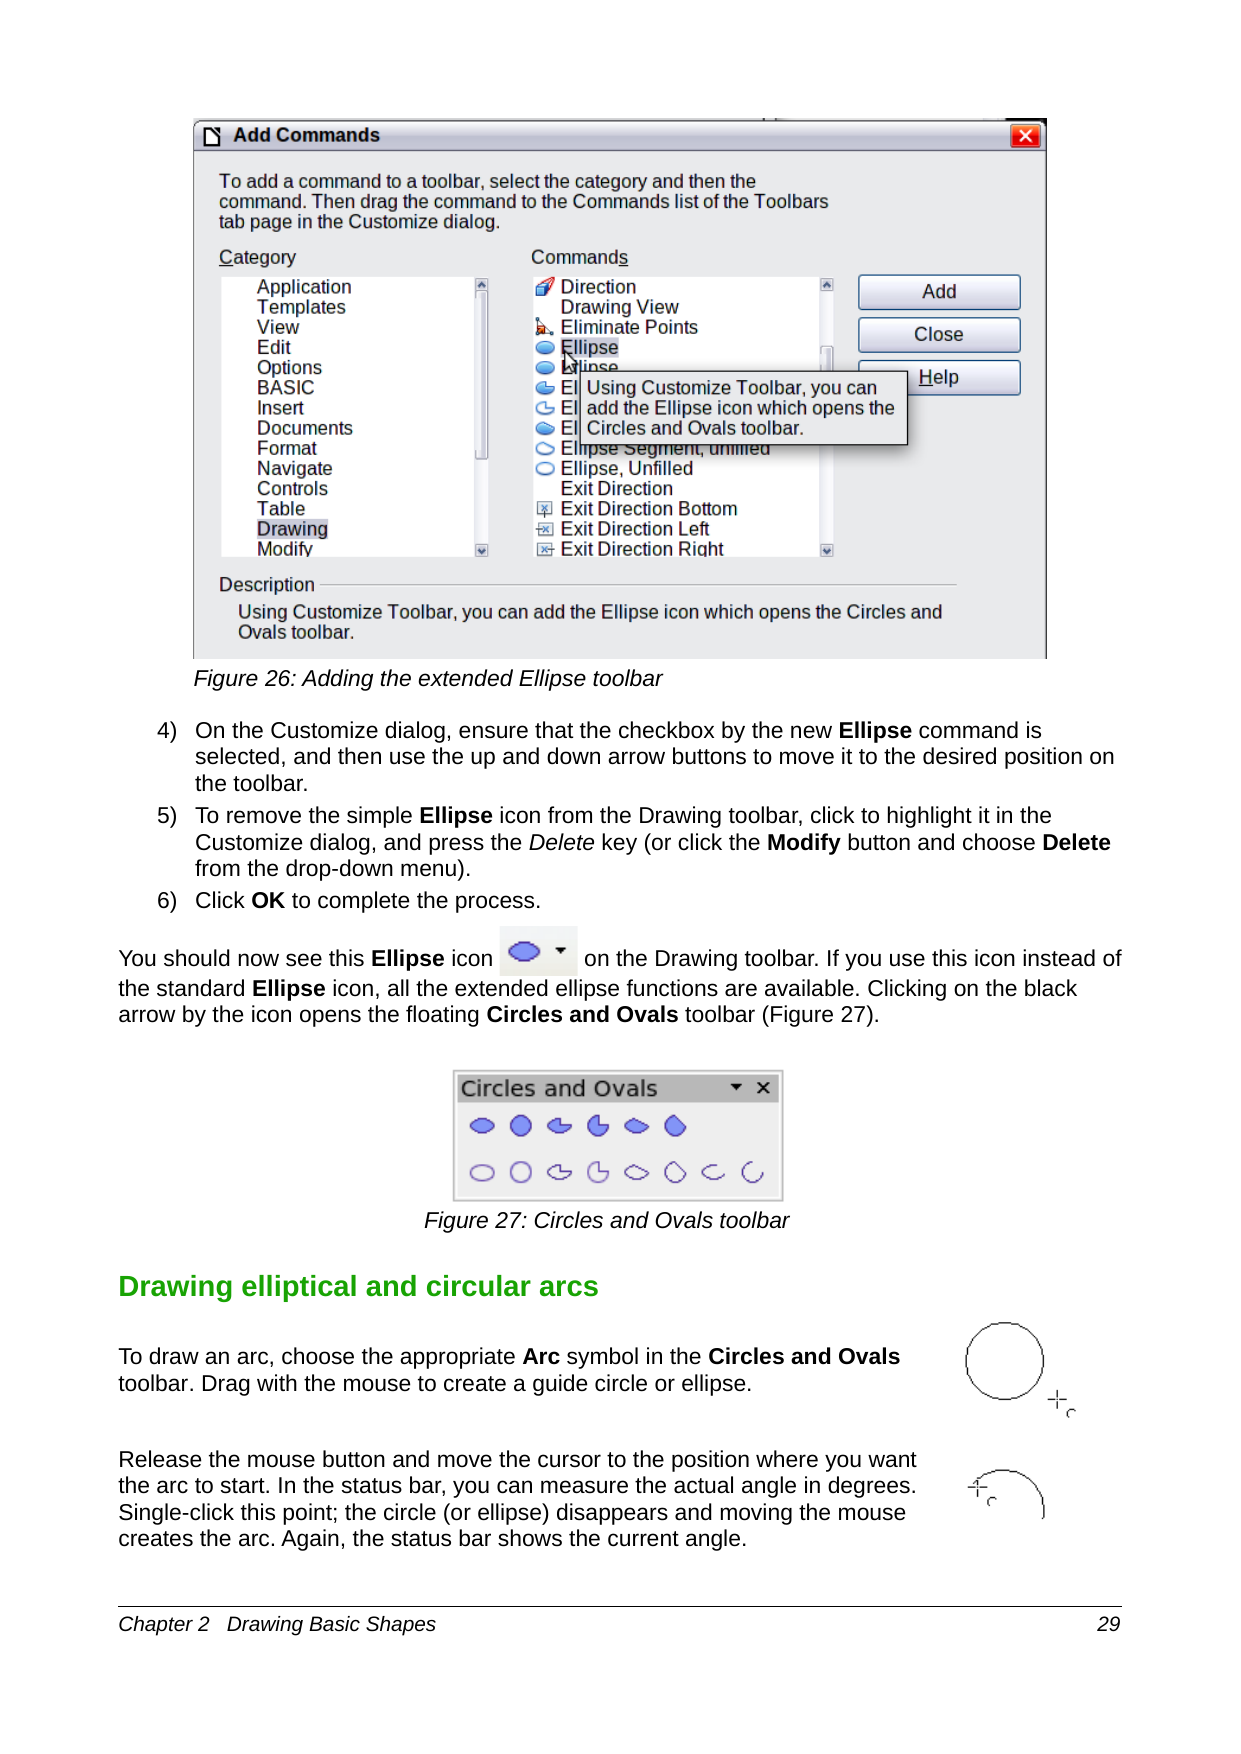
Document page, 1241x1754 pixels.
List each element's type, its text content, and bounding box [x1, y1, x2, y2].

picture [447, 1064, 793, 1208]
list Click OK to complete the process. [177, 887, 1122, 914]
text Figure 26: Adding the extended Ellipse toolbar [193, 665, 1047, 691]
table_cell Release the mouse button and move the cursor to the position where you want the arc to start. In the status bar, you can measure the actual angle in degrees. Single-click this point; the circle (or ellipse) disappears and moving the mouse creates the arc. Again, the status bar shows the current angle. [118, 1436, 927, 1573]
picture [948, 1315, 1100, 1425]
text Figure 27: Circles and Ovals toolbar [424, 1064, 816, 1234]
table_header To draw an arc, choose the appropriate Arc symbol in the Circles and Ovals toolbar. Drag with the mouse to create a guide circle or ellipse. [118, 1315, 927, 1436]
picture [193, 118, 1047, 659]
table_header [927, 1315, 1122, 1436]
table_cell [927, 1436, 942, 1573]
table_cell [1107, 1436, 1122, 1573]
subtitle Drawing elliptical and circular arcs [118, 1269, 1122, 1303]
picture [499, 926, 578, 976]
list On the Customize dialog, ensure that the checkbox by the new Ellipse command is selected, and then use the up and down arrow buttons to move it to the desired position on the toolbar. [177, 717, 1122, 796]
picture [942, 1436, 1107, 1574]
list To remove the simple Ellipse icon from the Drawing toolbar, click to highlight it in the Customize dialog, and press the Delete key (or click the Modify button and choose Delete from the drop-down menu). [177, 802, 1122, 881]
text You should now see this Ellipse icon on the Drawing toolbar. If you use this icon instead of the standard Ellipse icon, all the extended ellipse functions are available. Clicking on the black arrow by the icon opens the floating Circles and Ovals toolbar (Figure 27). [118, 926, 1122, 1028]
